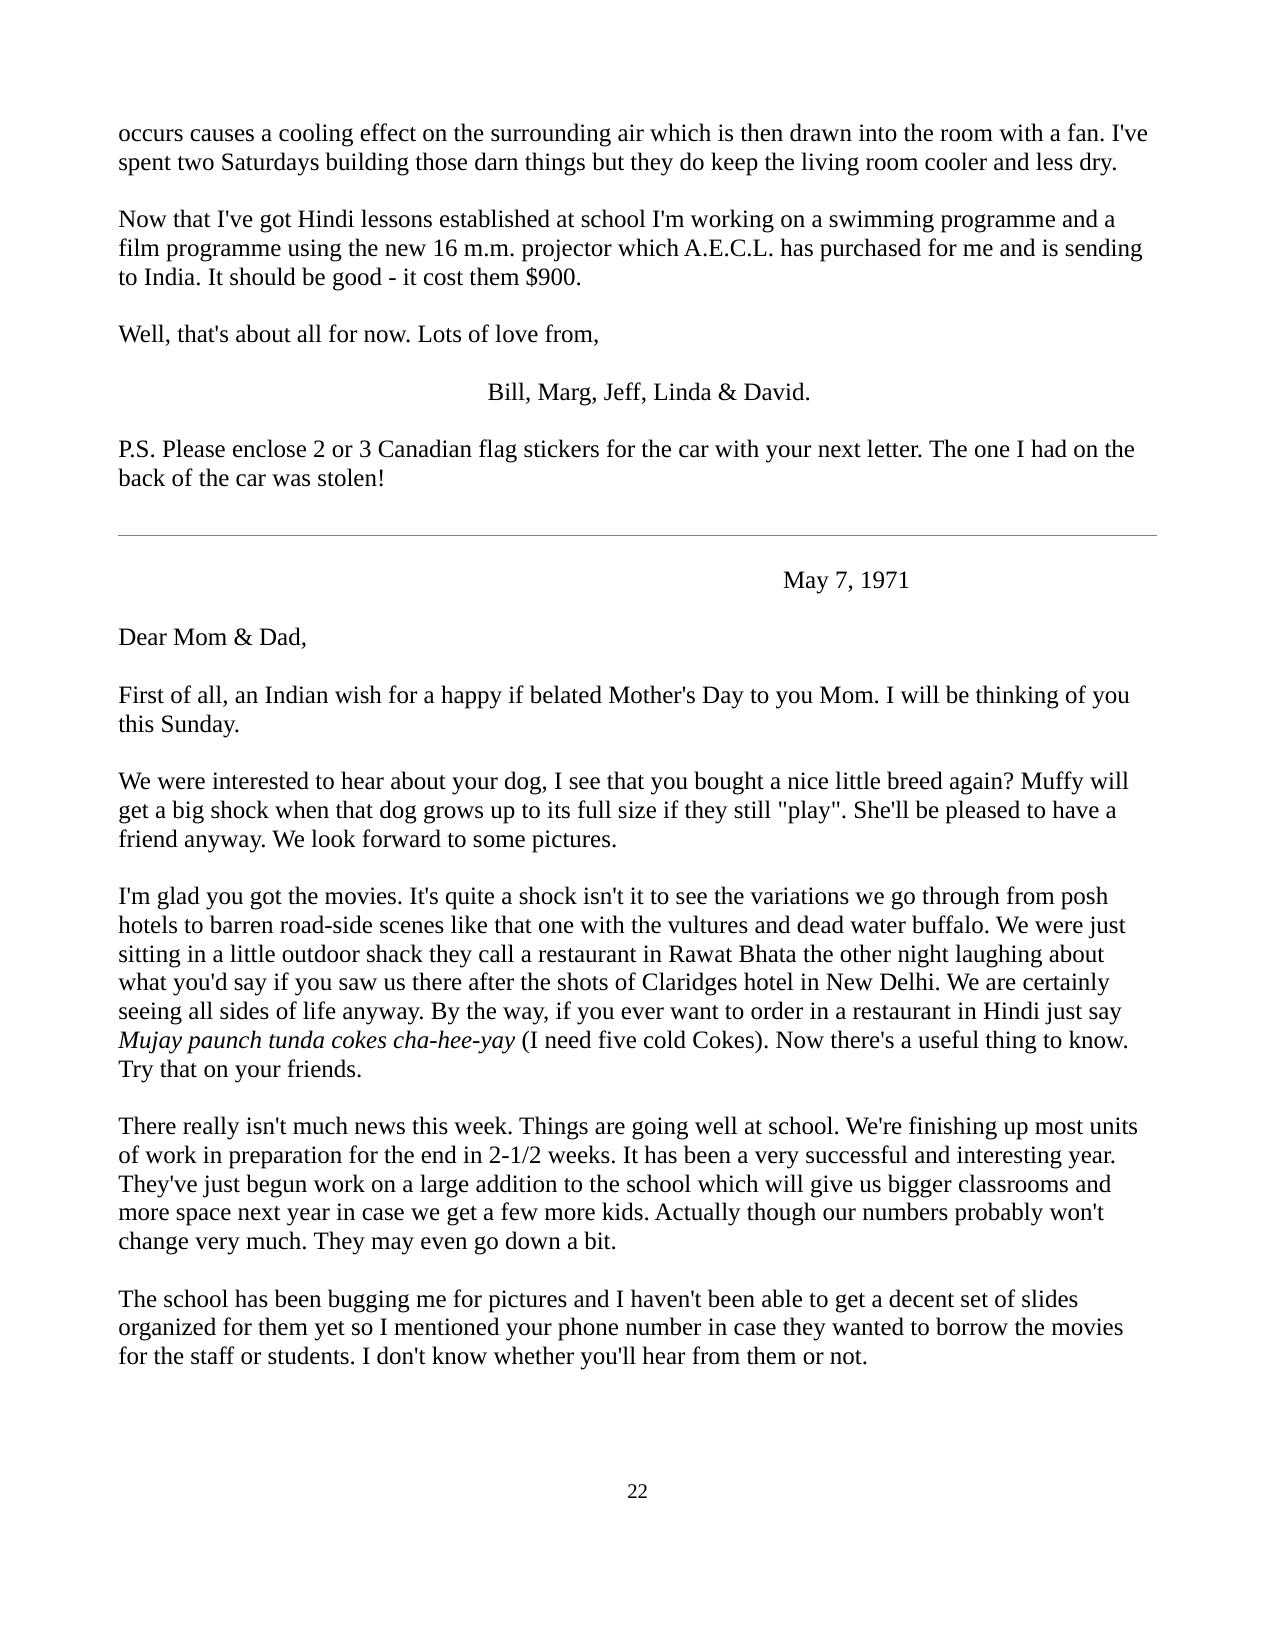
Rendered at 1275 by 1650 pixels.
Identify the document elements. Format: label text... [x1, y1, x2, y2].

text Bill, Marg, Jeff, Linda & David. [118, 377, 1157, 406]
text Dear Mom & Dad, [118, 622, 1157, 651]
text Now that I've got Hindi lessons established at school I'm working on a swimming programme and a film programme using the new 16 m.m. projector which A.E.C.L. has purchased for me and is sending to India. It should be good - it cost them $900. [118, 204, 1157, 291]
text First of all, an Indian wish for a happy if belated Mother's Day to you Mom. I will be thinking of you this Sunday. [118, 680, 1157, 737]
text May 7, 1971 [118, 565, 1157, 594]
text Well, that's about all for now. Lots of love from, [118, 319, 1157, 348]
text We were interested to hear about your dog, I see that you bought a nice little breed again? Muffy will get a big shock when that dog grows up to its full size if they still "play". She'll be pleased to have a friend anyway. We look forward to some pictures. [118, 766, 1157, 852]
text occurs causes a cooling effect on the surrounding air which is then drawn into the room with a fan. I've spent two Saturdays building those darn things but they do keep the living room cooler and less dry. [118, 118, 1157, 176]
text I'm glad you got the movies. It's quite a shock isn't it to see the variations we go through from posh hotels to barren road-side scenes like that one with the vultures and dead water buffalo. We were just sitting in a little outdoor shack they call a restaurant in Rawat Bhata the other night laughing about what you'd say if you saw us there after the shots of Claridges hotel in New Delhi. We are certainly seeing all sides of life anyway. By the way, if you ever want to order in a restaurant in Hindi just say Mujay paunch tunda cokes cha-hee-yay (I need five cold Cokes). Now there's a useful thing to know. Try that on your friends. [118, 881, 1157, 1082]
text The school has been bugging me for pictures and I haven't been able to get a decent set of slides organized for them yet so I mentioned your phone number in case they wanted to borrow the movies for the staff or students. I don't know whether you'll hear from them or not. [118, 1284, 1157, 1370]
text P.S. Please enclose 2 or 3 Canadian flag stickers for the car with your next letter. The one I had on the back of the car was stolen! [118, 434, 1157, 492]
text There really isn't much news this week. Things are going well at school. We're finishing up most units of work in preparation for the end in 2-1/2 weeks. It has been a very successful and interesting year. They've just begun work on a large addition to the school which will give us bigger classrooms and more space next year in case we get a few more kids. Actually though our numbers probably won't change very much. They may even go down a bit. [118, 1111, 1157, 1255]
